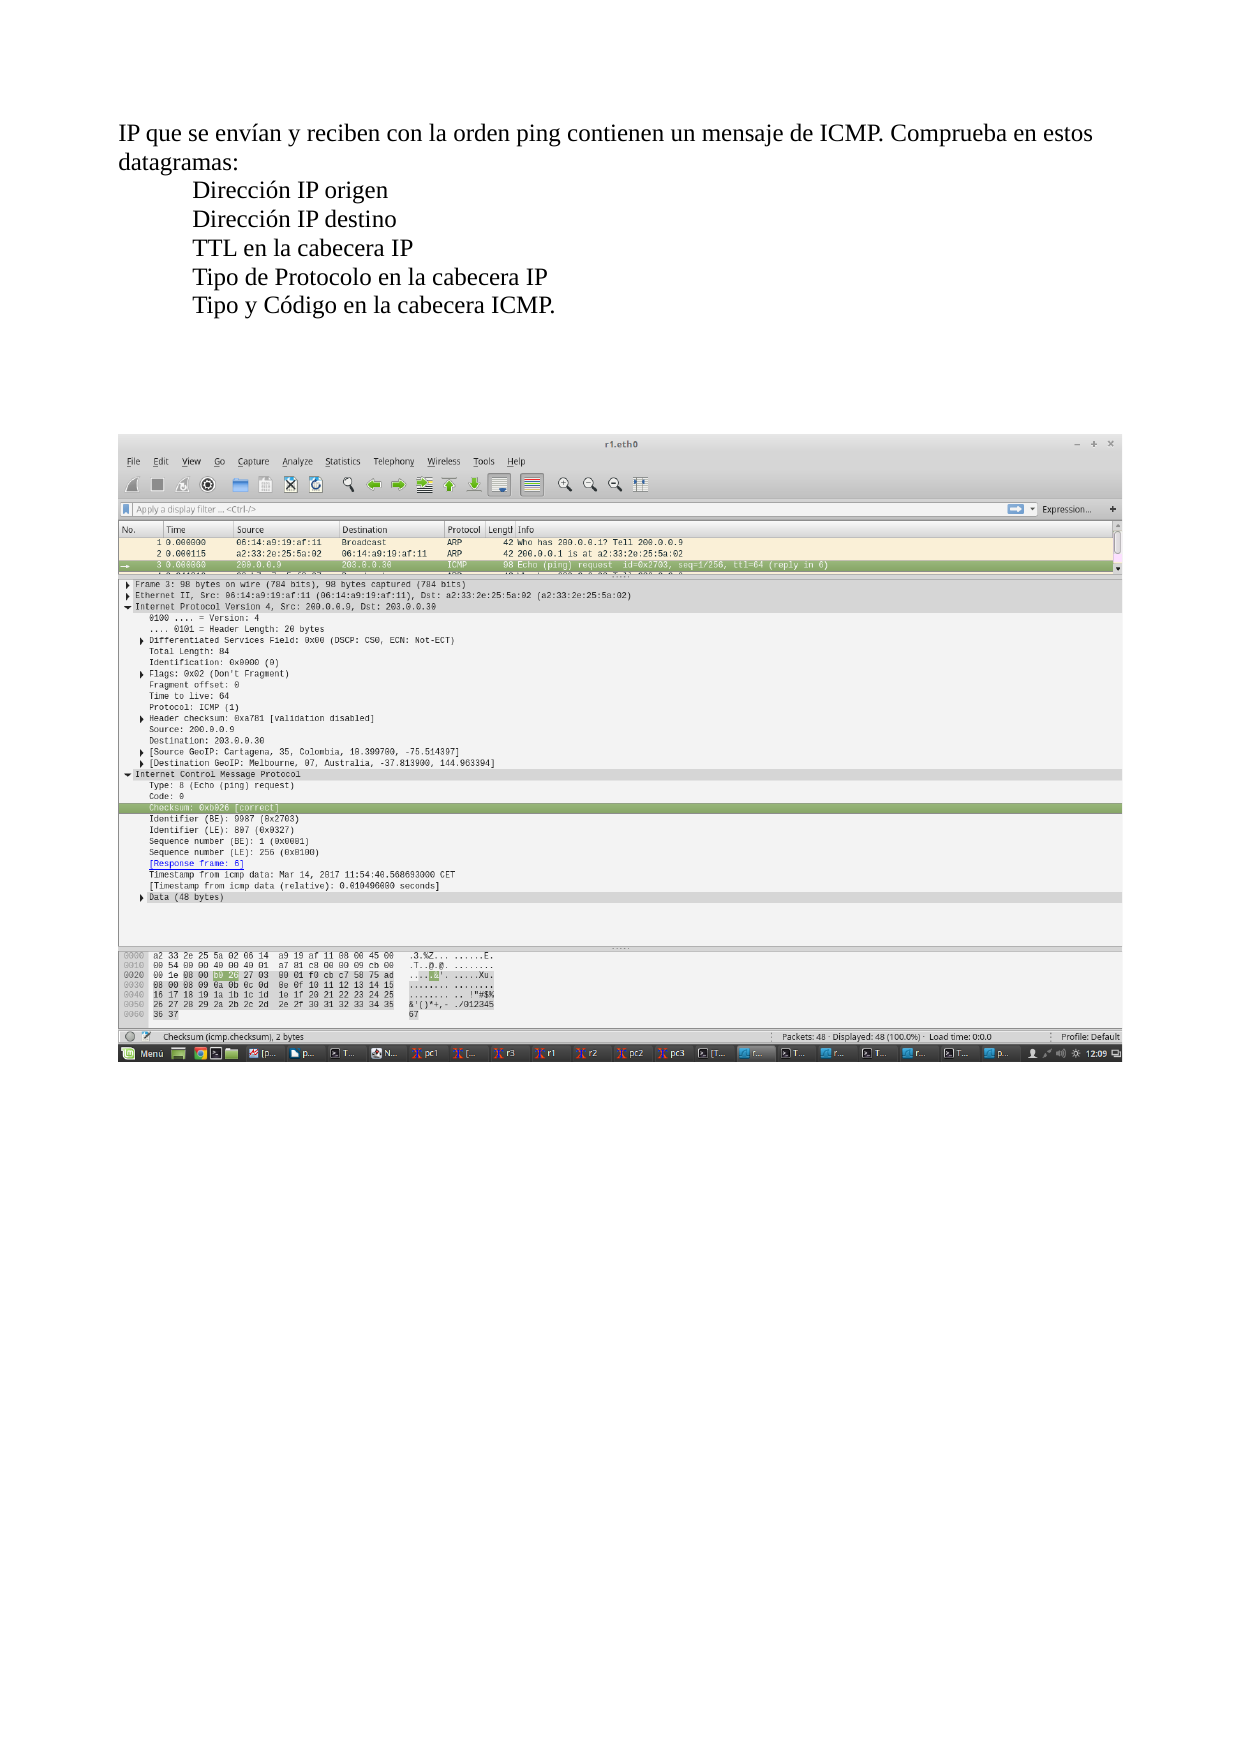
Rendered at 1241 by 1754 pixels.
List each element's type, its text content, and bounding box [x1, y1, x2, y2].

text IP que se envían y reciben con la orden ping contienen un mensaje de ICMP. Comprueba en estos datagramas: [118, 118, 1122, 176]
text TTL en la cabecera IP [118, 233, 1122, 262]
picture [118, 434, 1123, 1062]
text Dirección IP origen [118, 176, 1122, 204]
text Tipo y Código en la cabecera ICMP. [118, 291, 1122, 319]
text Tipo de Protocolo en la cabecera IP [118, 262, 1122, 291]
text Dirección IP destino [118, 204, 1122, 233]
